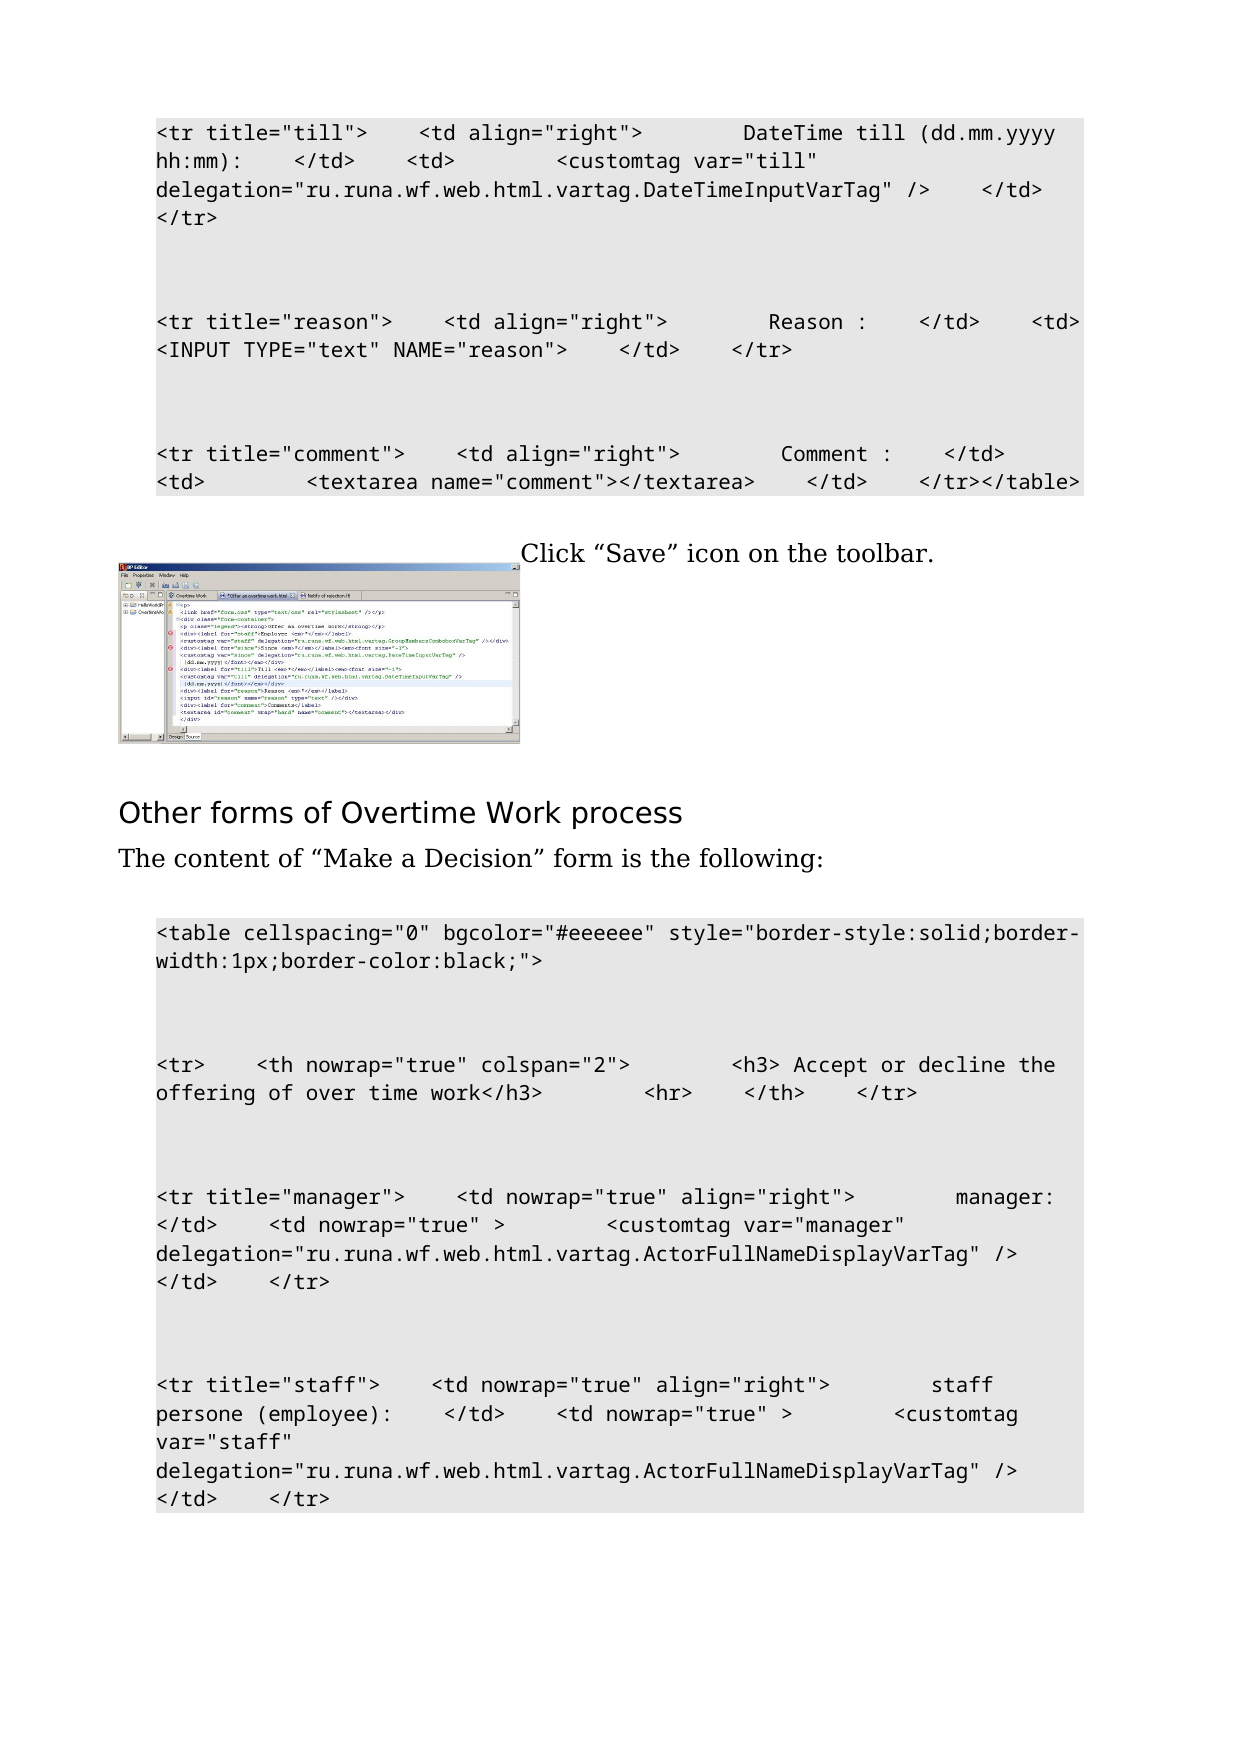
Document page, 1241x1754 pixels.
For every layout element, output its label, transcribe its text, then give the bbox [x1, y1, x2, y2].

subtitle Other forms of Overtime Work process [118, 796, 1122, 830]
text <tr title="comment"> <td align="right"> Comment : </td> <td> <textarea name="comment"></textarea> </td> </tr></table> [156, 439, 1084, 496]
text Click “Save” icon on the toolbar. [118, 539, 1122, 744]
text <table cellspacing="0" bgcolor="#eeeeee" style="border-style:solid;border-width:1px;border-color:black;"> [156, 918, 1084, 975]
picture [118, 562, 521, 744]
text <tr> <th nowrap="true" colspan="2"> <h3> Accept or decline the offering of over time work</h3> <hr> </th> </tr> [156, 1050, 1084, 1107]
text <tr title="till"> <td align="right"> DateTime till (dd.mm.yyyy hh:mm): </td> <td> <customtag var="till" delegation="ru.runa.wf.web.html.vartag.DateTimeInputVarTag" /> </td> </tr> [156, 118, 1084, 232]
text The content of “Make a Decision” form is the following: [118, 844, 1122, 873]
text <tr title="staff"> <td nowrap="true" align="right"> staff persone (employee): </td> <td nowrap="true" > <customtag var="staff" delegation="ru.runa.wf.web.html.vartag.ActorFullNameDisplayVarTag" /> </td> </tr> [156, 1371, 1084, 1513]
text <tr title="manager"> <td nowrap="true" align="right"> manager: </td> <td nowrap="true" > <customtag var="manager" delegation="ru.runa.wf.web.html.vartag.ActorFullNameDisplayVarTag" /> </td> </tr> [156, 1182, 1084, 1296]
text <tr title="reason"> <td align="right"> Reason : </td> <td> <INPUT TYPE="text" NAME="reason"> </td> </tr> [156, 307, 1084, 364]
